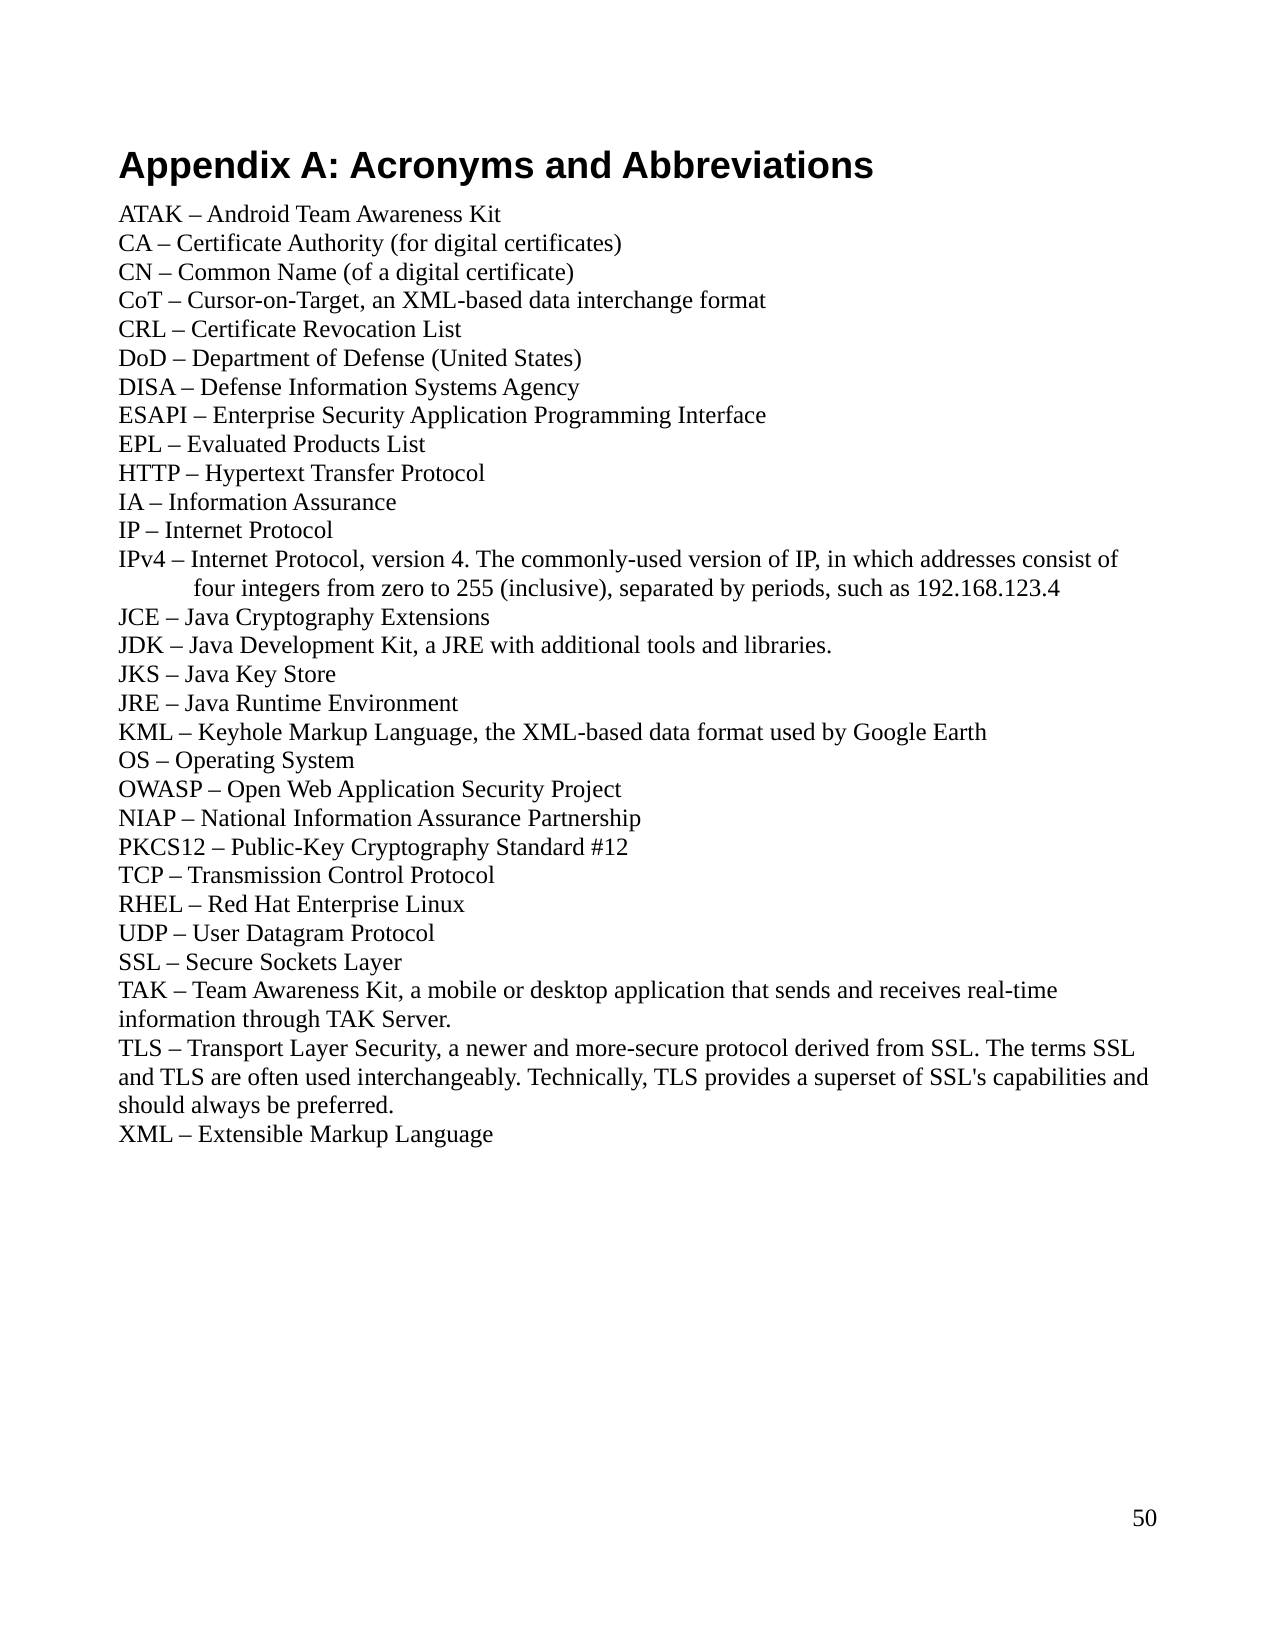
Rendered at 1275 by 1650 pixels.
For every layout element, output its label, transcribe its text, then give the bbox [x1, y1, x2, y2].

text ESAPI – Enterprise Security Application Programming Interface [118, 401, 1157, 429]
text DISA – Defense Information Systems Agency [118, 372, 1157, 401]
text EPL – Evaluated Products List [118, 429, 1157, 458]
text XML – Extensible Markup Language [118, 1119, 1157, 1148]
text UDP – User Datagram Protocol [118, 918, 1157, 947]
text CN – Common Name (of a digital certificate) [118, 257, 1157, 286]
text TAK – Team Awareness Kit, a mobile or desktop application that sends and receives real-time information through TAK Server. [118, 976, 1157, 1033]
text OS – Operating System [118, 746, 1157, 774]
text SSL – Secure Sockets Layer [118, 947, 1157, 976]
text CRL – Certificate Revocation List [118, 314, 1157, 343]
text IPv4 – Internet Protocol, version 4. The commonly-used version of IP, in which addresses consist of four integers from zero to 255 (inclusive), separated by periods, such as 192.168.123.4 [118, 544, 1157, 602]
text DoD – Department of Defense (United States) [118, 343, 1157, 372]
text NIAP – National Information Assurance Partnership [118, 803, 1157, 832]
text IP – Internet Protocol [118, 516, 1157, 544]
text TLS – Transport Layer Security, a newer and more-secure protocol derived from SSL. The terms SSL and TLS are often used interchangeably. Technically, TLS provides a superset of SSL's capabilities and should always be preferred. [118, 1033, 1157, 1119]
subtitle Appendix A: Acronyms and Abbreviations [118, 143, 1157, 187]
text TCP – Transmission Control Protocol [118, 861, 1157, 889]
text JDK – Java Development Kit, a JRE with additional tools and libraries. [118, 631, 1157, 659]
text ATAK – Android Team Awareness Kit [118, 199, 1157, 228]
text HTTP – Hypertext Transfer Protocol [118, 458, 1157, 487]
text JRE – Java Runtime Environment [118, 688, 1157, 717]
text JKS – Java Key Store [118, 659, 1157, 688]
text IA – Information Assurance [118, 487, 1157, 516]
text CA – Certificate Authority (for digital certificates) [118, 228, 1157, 257]
text PKCS12 – Public-Key Cryptography Standard #12 [118, 832, 1157, 861]
text KML – Keyhole Markup Language, the XML-based data format used by Google Earth [118, 717, 1157, 746]
text OWASP – Open Web Application Security Project [118, 774, 1157, 803]
text JCE – Java Cryptography Extensions [118, 602, 1157, 631]
text RHEL – Red Hat Enterprise Linux [118, 889, 1157, 918]
text CoT – Cursor-on-Target, an XML-based data interchange format [118, 286, 1157, 314]
